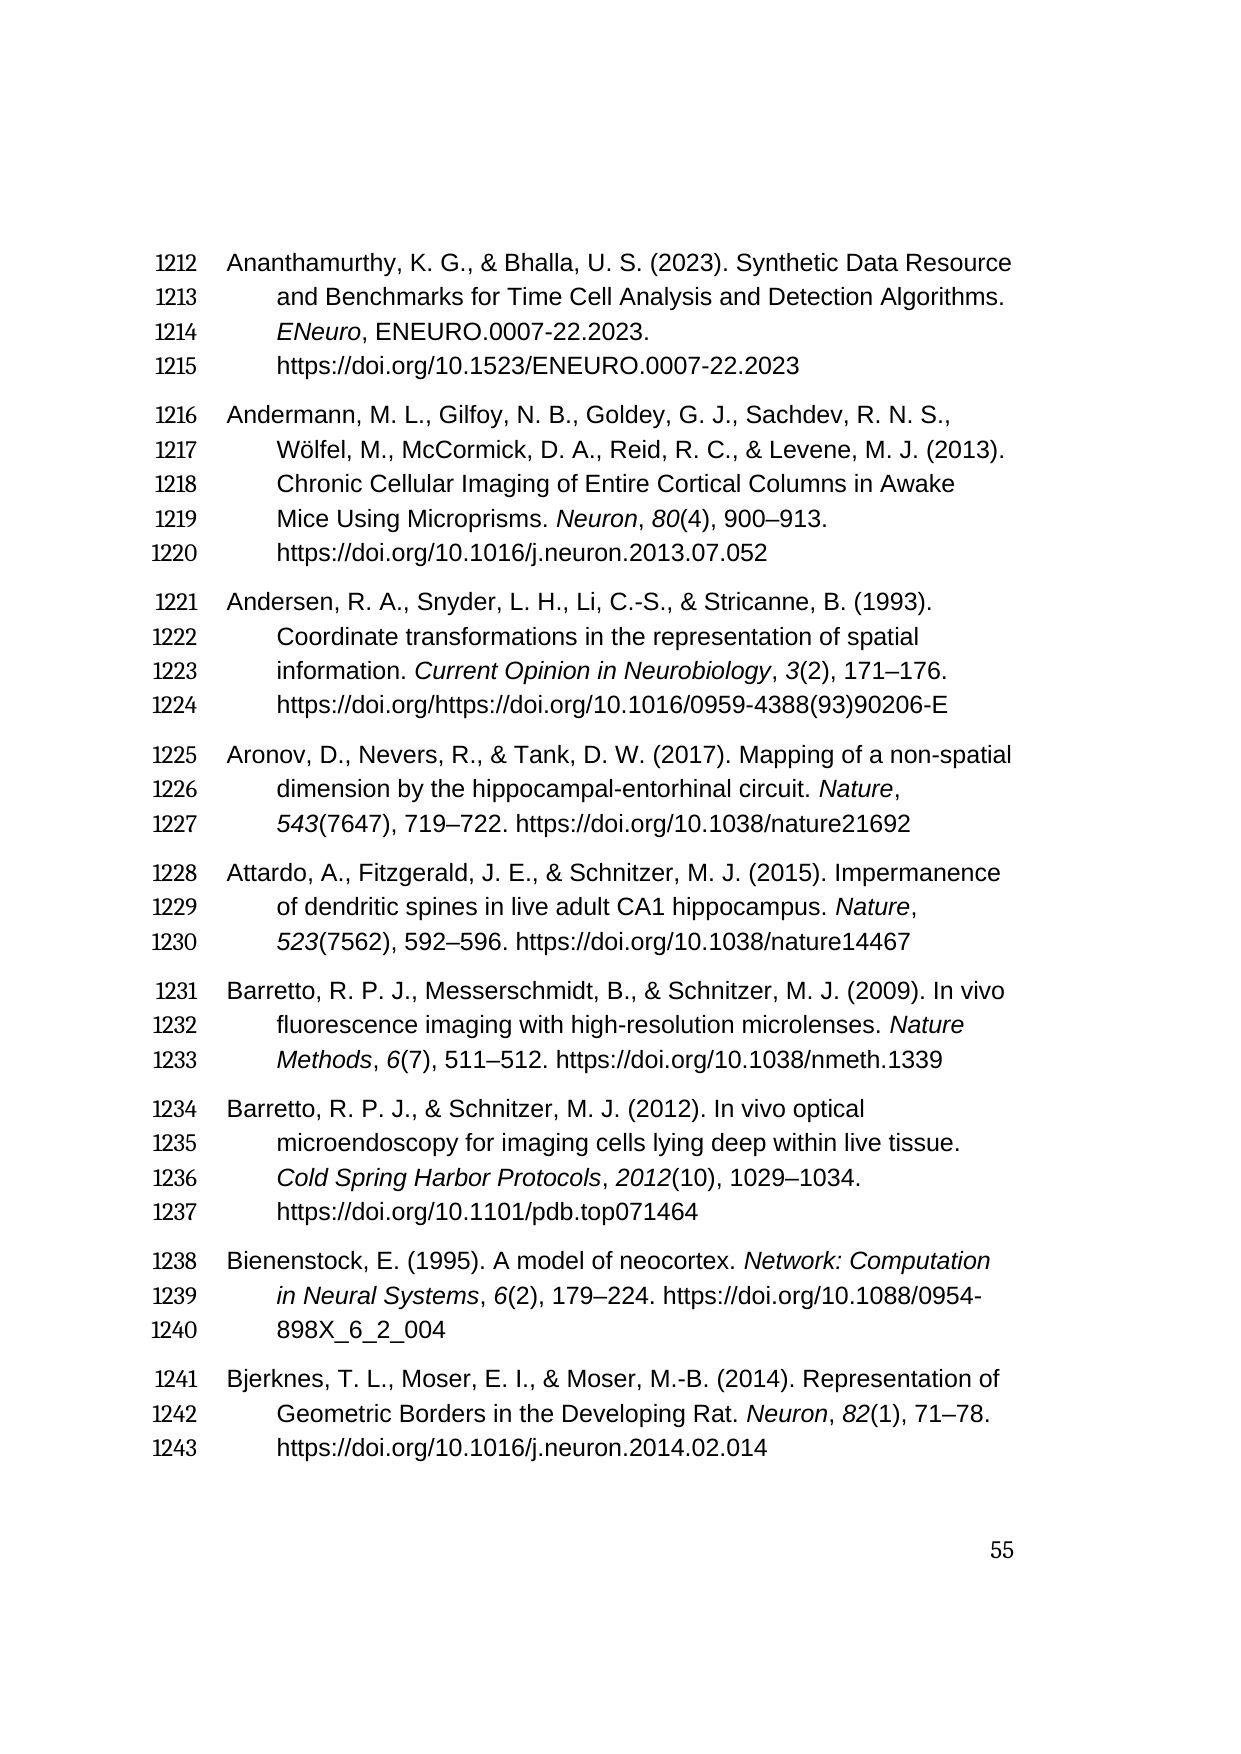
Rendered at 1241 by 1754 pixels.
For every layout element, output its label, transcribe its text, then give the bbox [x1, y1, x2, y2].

text Andersen, R. A., Snyder, L. H., Li, C.-S., & Stricanne, B. (1993). Coordinate transformations in the representation of spatial information. Current Opinion in Neurobiology, 3(2), 171–176. https://doi.org/https://doi.org/10.1016/0959-4388(93)90206-E [226, 587, 1014, 719]
text Andermann, M. L., Gilfoy, N. B., Goldey, G. J., Sachdev, R. N. S., Wölfel, M., McCormick, D. A., Reid, R. C., & Levene, M. J. (2013). Chronic Cellular Imaging of Entire Cortical Columns in Awake Mice Using Microprisms. Neuron, 80(4), 900–913. https://doi.org/10.1016/j.neuron.2013.07.052 [226, 400, 1014, 567]
text Bjerknes, T. L., Moser, E. I., & Moser, M.-B. (2014). Representation of Geometric Borders in the Developing Rat. Neuron, 82(1), 71–78. https://doi.org/10.1016/j.neuron.2014.02.014 [226, 1364, 1014, 1462]
text Barretto, R. P. J., & Schnitzer, M. J. (2012). In vivo optical microendoscopy for imaging cells lying deep within live tissue. Cold Spring Harbor Protocols, 2012(10), 1029–1034. https://doi.org/10.1101/pdb.top071464 [226, 1094, 1014, 1226]
text Attardo, A., Fitzgerald, J. E., & Schnitzer, M. J. (2015). Impermanence of dendritic spines in live adult CA1 hippocampus. Nature, 523(7562), 592–596. https://doi.org/10.1038/nature14467 [226, 858, 1014, 955]
text Bienenstock, E. (1995). A model of neocortex. Network: Computation in Neural Systems, 6(2), 179–224. https://doi.org/10.1088/0954-898X_6_2_004 [226, 1246, 1014, 1344]
text Barretto, R. P. J., Messerschmidt, B., & Schnitzer, M. J. (2009). In vivo fluorescence imaging with high-resolution microlenses. Nature Methods, 6(7), 511–512. https://doi.org/10.1038/nmeth.1339 [226, 976, 1014, 1073]
text Aronov, D., Nevers, R., & Tank, D. W. (2017). Mapping of a non-spatial dimension by the hippocampal-entorhinal circuit. Nature, 543(7647), 719–722. https://doi.org/10.1038/nature21692 [226, 739, 1014, 837]
text Ananthamurthy, K. G., & Bhalla, U. S. (2023). Synthetic Data Resource and Benchmarks for Time Cell Analysis and Detection Algorithms. ENeuro, ENEURO.0007-22.2023. https://doi.org/10.1523/ENEURO.0007-22.2023 [226, 248, 1014, 380]
